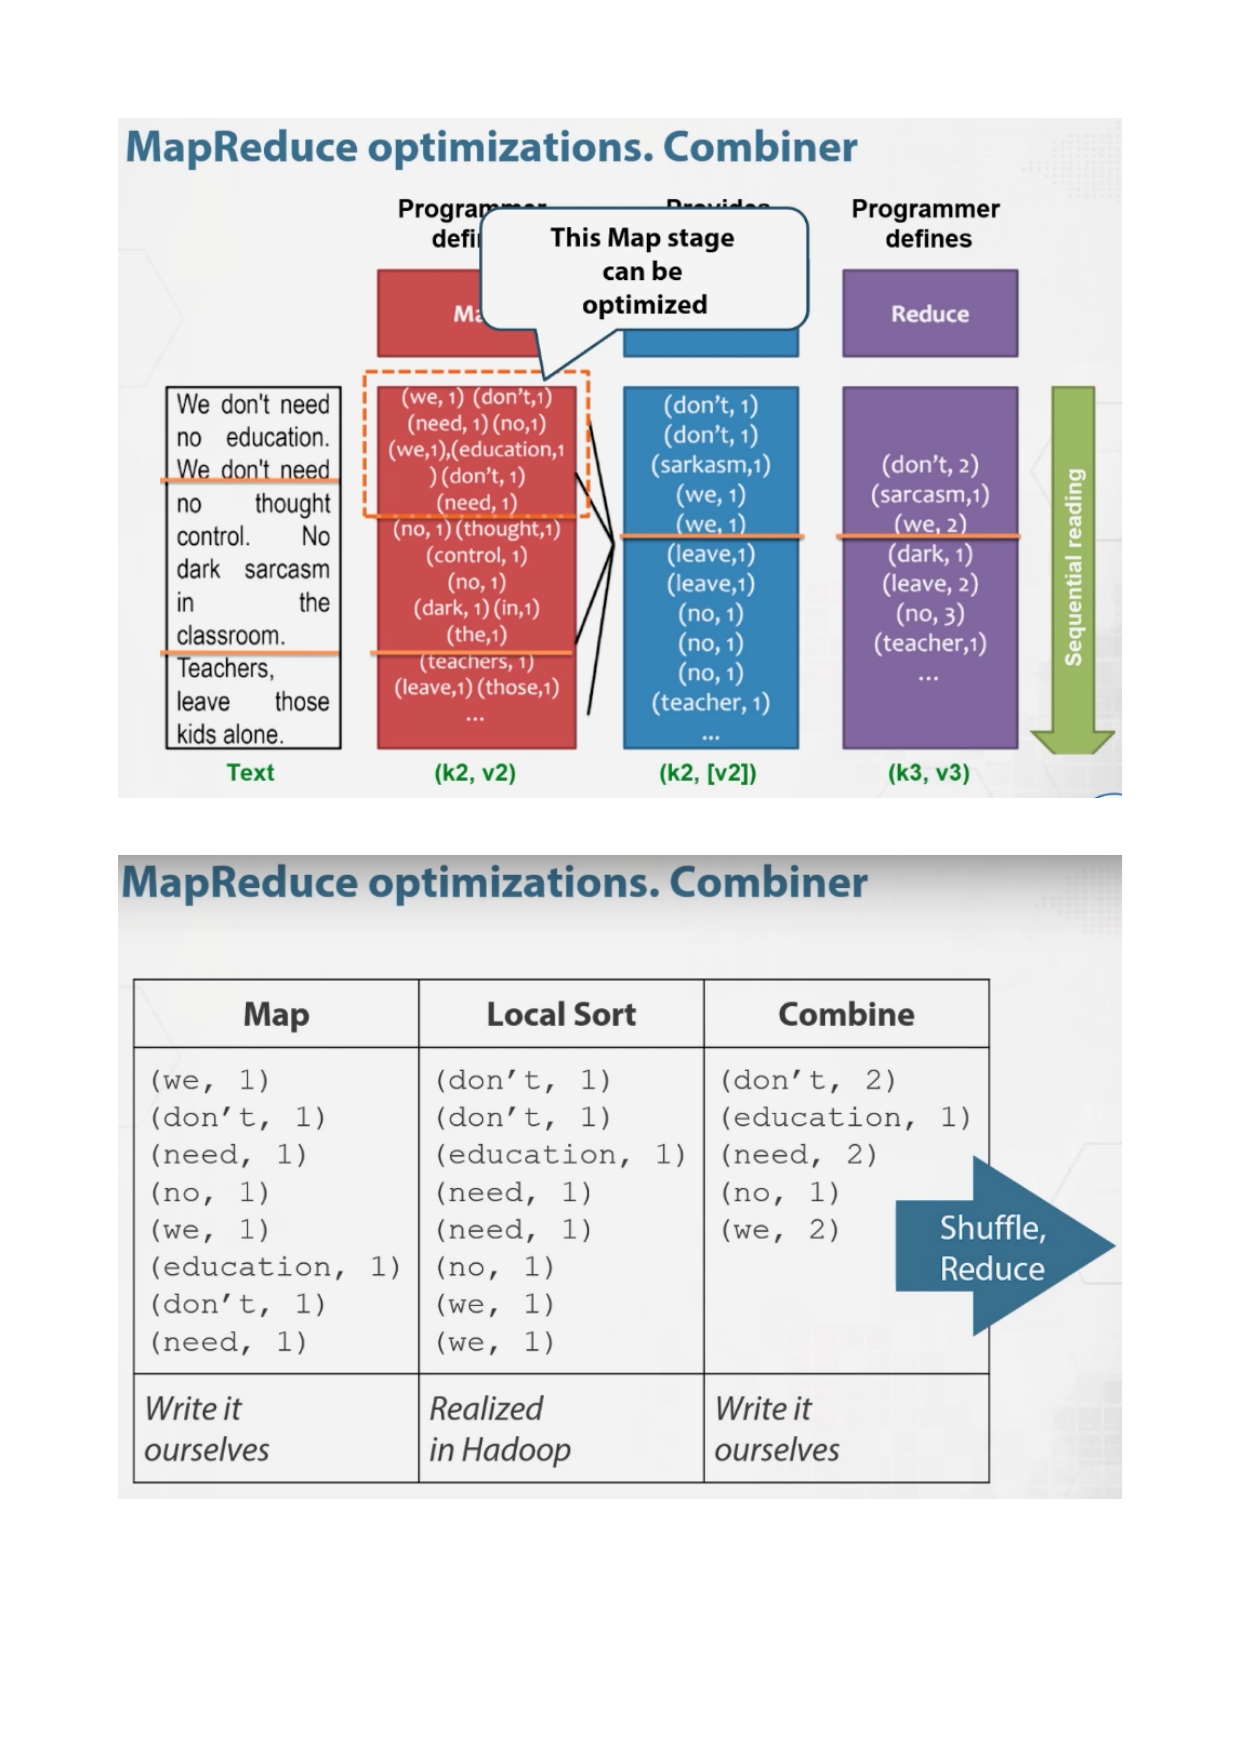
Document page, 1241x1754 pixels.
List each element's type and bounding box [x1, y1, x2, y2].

picture [118, 118, 1123, 798]
picture [118, 855, 1123, 1499]
